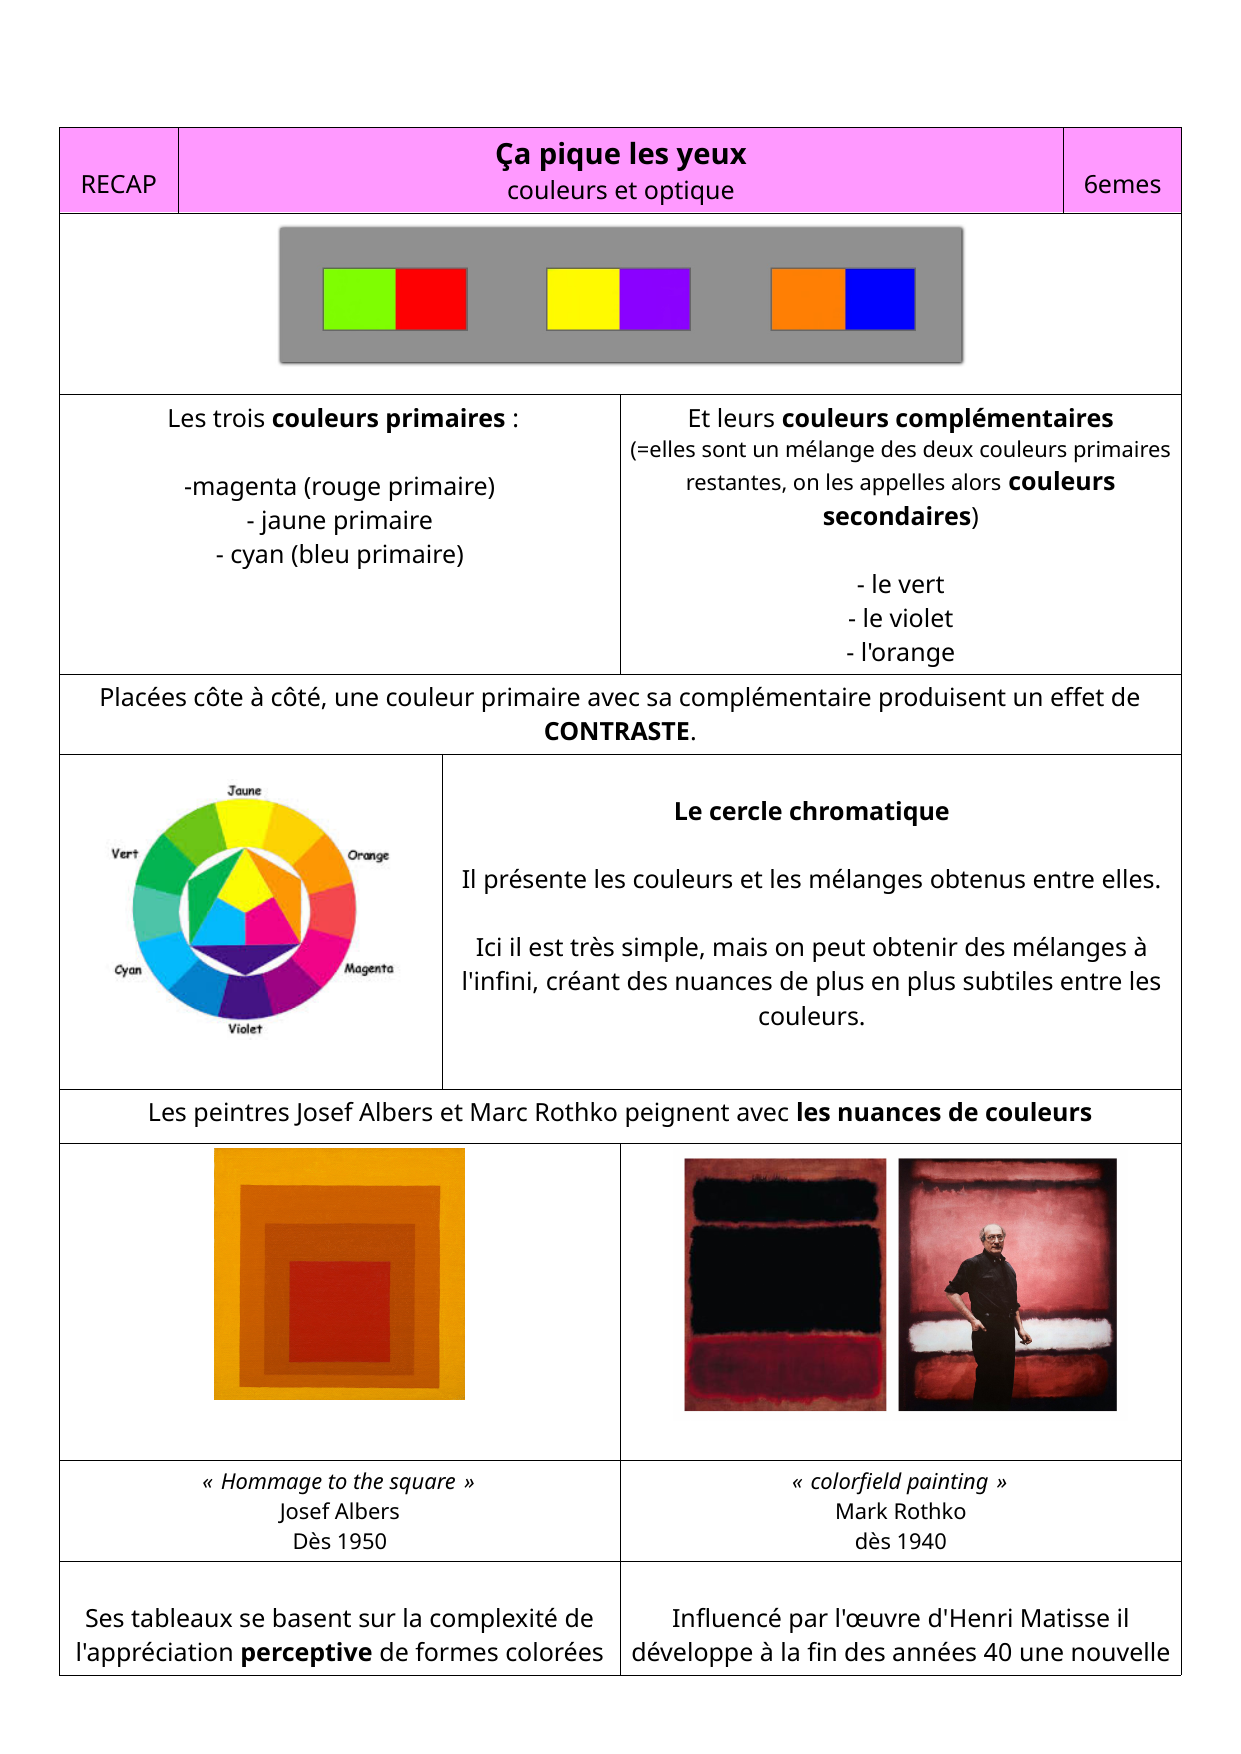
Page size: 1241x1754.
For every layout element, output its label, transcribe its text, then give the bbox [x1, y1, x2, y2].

table_cell Les trois couleurs primaires : -magenta (rouge primaire) - jaune primaire - cyan (bleu primaire) [60, 395, 620, 674]
table_cell Le cercle chromatique Il présente les couleurs et les mélanges obtenus entre elles. Ici il est très simple, mais on peut obtenir des mélanges à l'infini, créant des nuances de plus en plus subtiles entre les couleurs. [443, 755, 1181, 1089]
table_cell « colorfield painting » Mark Rothko dès 1940 [621, 1461, 1181, 1561]
table_header RECAP [60, 128, 178, 212]
table_cell Placées côte à côté, une couleur primaire avec sa complémentaire produisent un effet de CONTRASTE. [60, 675, 1181, 754]
table_cell [621, 1144, 1181, 1460]
table_cell [60, 755, 442, 1089]
table_cell Et leurs couleurs complémentaires (=elles sont un mélange des deux couleurs primaires restantes, on les appelles alors couleurs secondaires) - le vert - le violet - l'orange [621, 395, 1181, 674]
picture [672, 1148, 1129, 1421]
table_cell « Hommage to the square » Josef Albers Dès 1950 [60, 1461, 620, 1561]
picture [95, 779, 408, 1040]
table_cell [60, 1144, 620, 1460]
picture [214, 1148, 465, 1400]
table_cell Les peintres Josef Albers et Marc Rothko peignent avec les nuances de couleurs [60, 1090, 1181, 1143]
table_header Ça pique les yeux couleurs et optique [179, 128, 1063, 212]
table_header 6emes [1064, 128, 1181, 212]
picture [266, 218, 974, 373]
table_cell Influencé par l'œuvre d'Henri Matisse il développe à la fin des années 40 une nouvelle [621, 1562, 1181, 1675]
table_cell Ses tableaux se basent sur la complexité de l'appréciation perceptive de formes colorées [60, 1562, 620, 1675]
table_cell [60, 214, 1181, 394]
